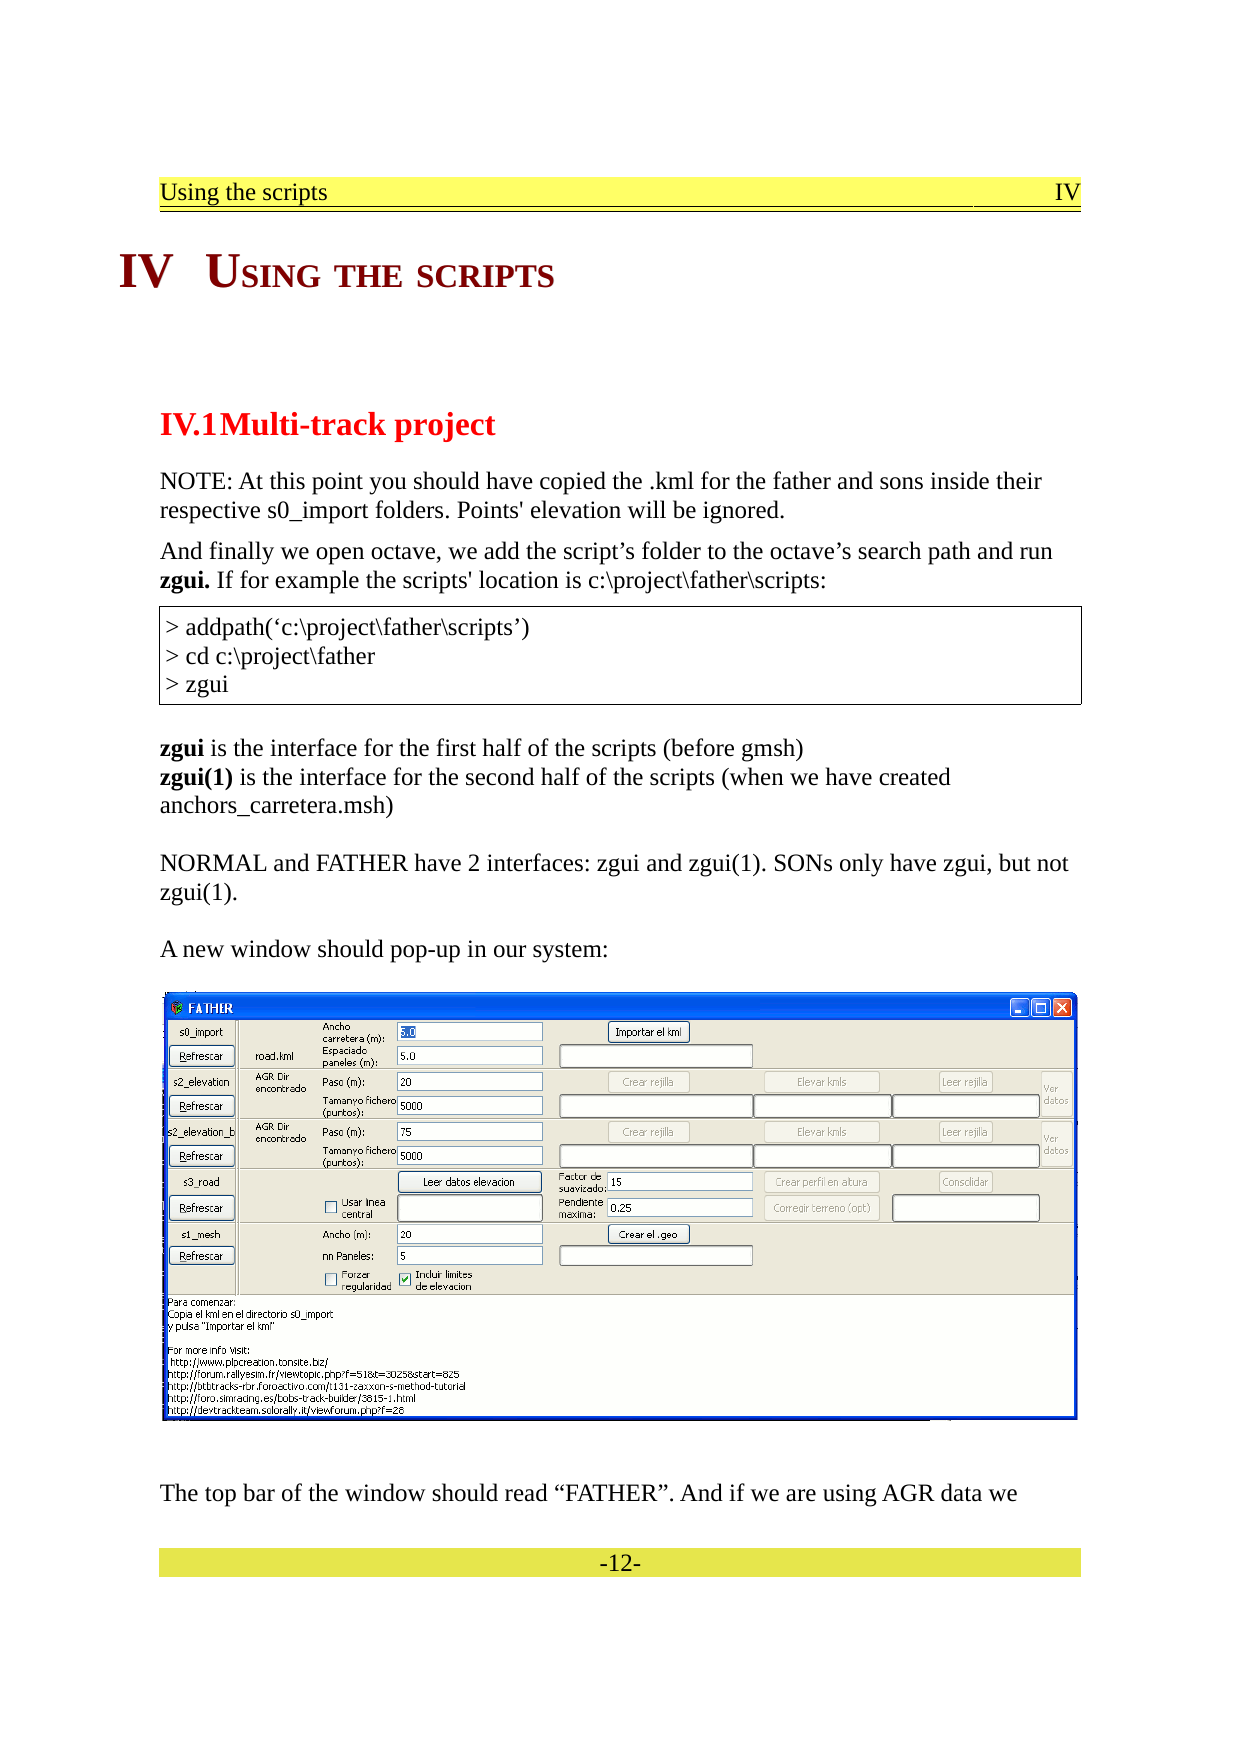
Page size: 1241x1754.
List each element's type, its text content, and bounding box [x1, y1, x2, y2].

subtitle Using the scripts [118, 240, 1081, 298]
text NORMAL and FATHER have 2 interfaces: zgui and zgui(1). SONs only have zgui, but not zgui(1). [159, 848, 1081, 905]
text The top bar of the window should read “FATHER”. And if we are using AGR data we [159, 1478, 1081, 1507]
picture [162, 991, 1078, 1421]
text zgui is the interface for the first half of the scripts (before gmsh) [159, 733, 1081, 762]
text And finally we open octave, we add the script’s folder to the octave’s search path and run zgui. If for example the scripts' location is c:\project\father\scripts: [159, 536, 1081, 594]
table_header > addpath(‘c:\project\father\scripts’) > cd c:\project\father > zgui [160, 607, 1081, 704]
text A new window should pop-up in our system: [159, 934, 1081, 963]
text NOTE: At this point you should have copied the .kml for the father and sons inside their respective s0_import folders. Points' elevation will be ignored. [159, 466, 1081, 524]
subtitle Multi-track project [159, 404, 1081, 443]
text zgui(1) is the interface for the second half of the scripts (when we have created anchors_carretera.msh) [159, 762, 1081, 819]
